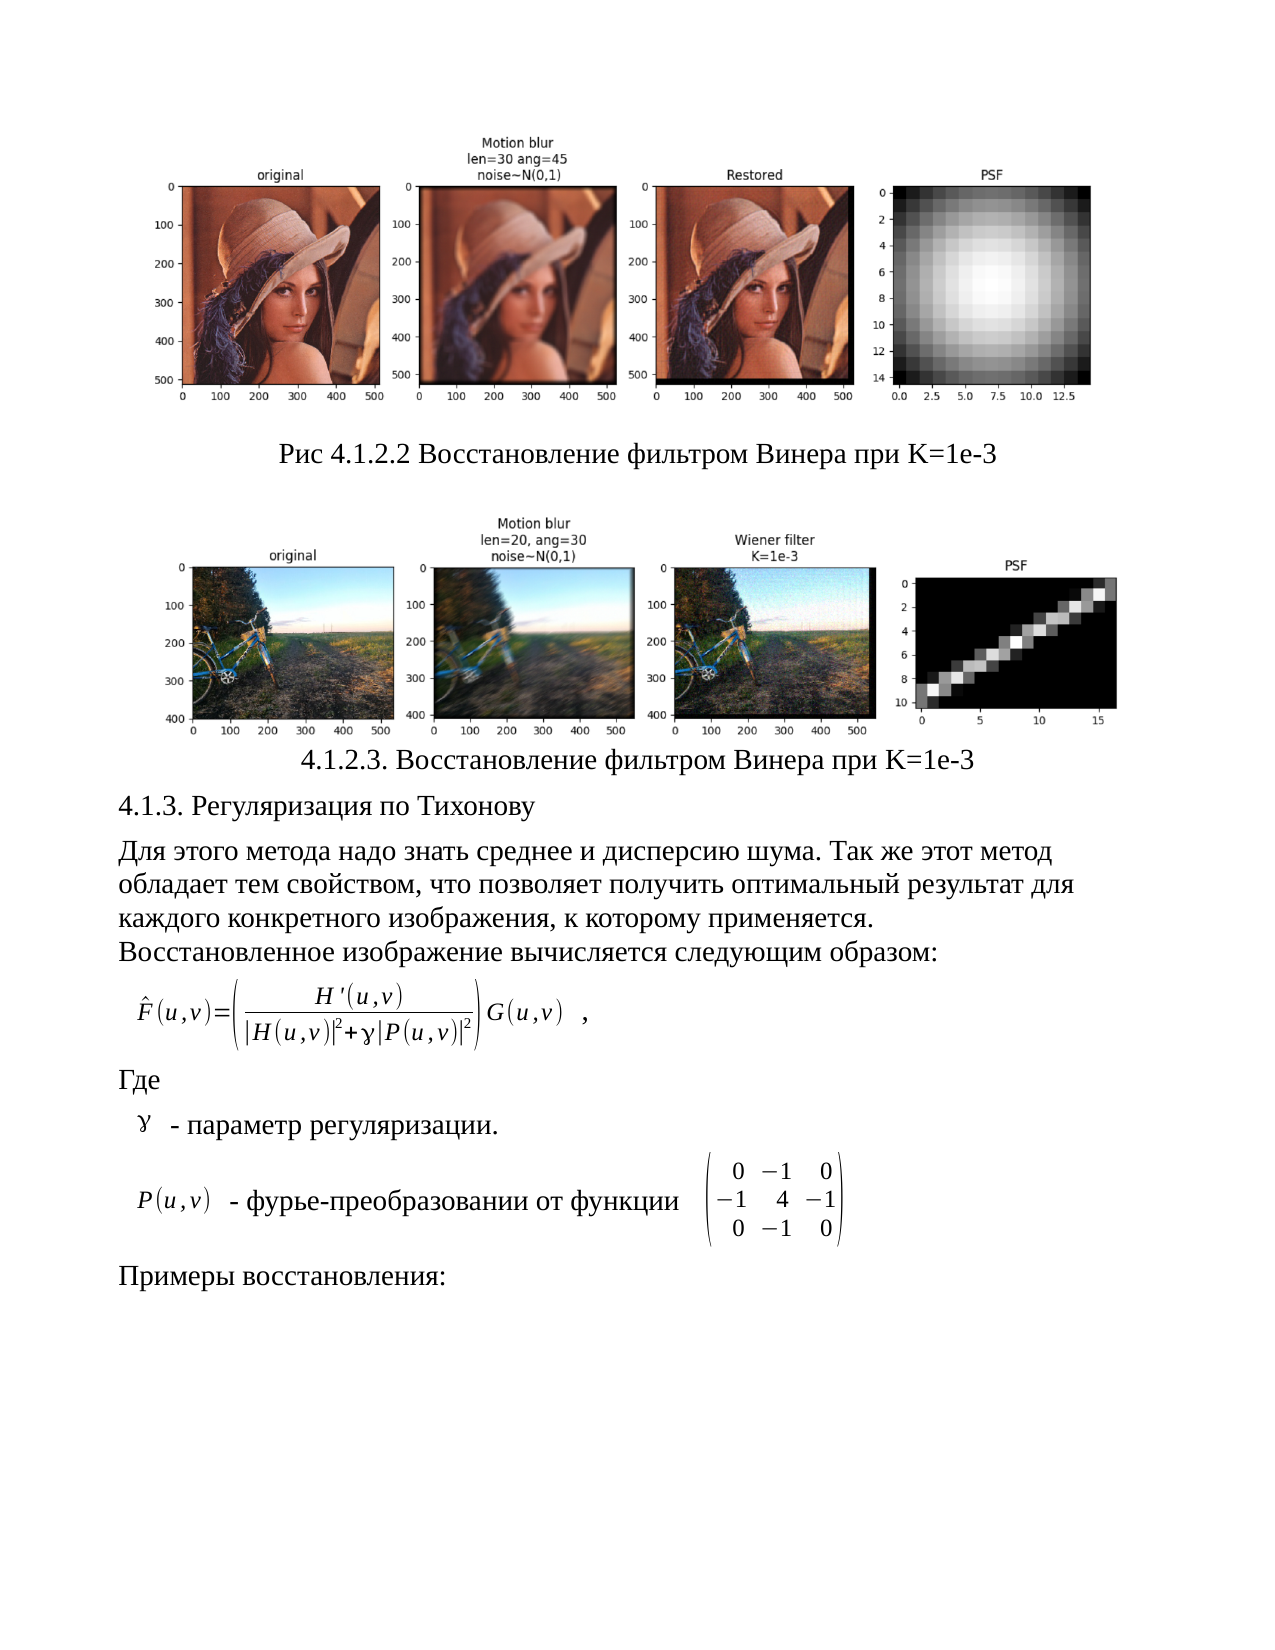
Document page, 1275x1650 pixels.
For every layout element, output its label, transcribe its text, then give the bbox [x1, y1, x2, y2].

picture [135, 118, 1140, 437]
picture [135, 481, 1140, 743]
text Примеры восстановления: [118, 1258, 1157, 1292]
text Где [118, 1062, 1157, 1096]
text , [118, 979, 1157, 1050]
text Для этого метода надо знать среднее и дисперсию шума. Так же этот метод обладает тем свойством, что позволяет получить оптимальный результат для каждого конкретного изображения, к которому применяется. [118, 833, 1157, 934]
text - фурье-преобразовании от функции [118, 1153, 1157, 1247]
text 4.1.3. Регуляризация по Тихонову [118, 788, 1157, 821]
text Восстановленное изображение вычисляется следующим образом: [118, 934, 1157, 967]
text - параметр регуляризации. [118, 1107, 1157, 1141]
text 4.1.2.3. Восстановление фильтром Винера при K=1e-3 [118, 482, 1157, 776]
text Рис 4.1.2.2 Восстановление фильтром Винера при K=1e-3 [118, 118, 1157, 470]
